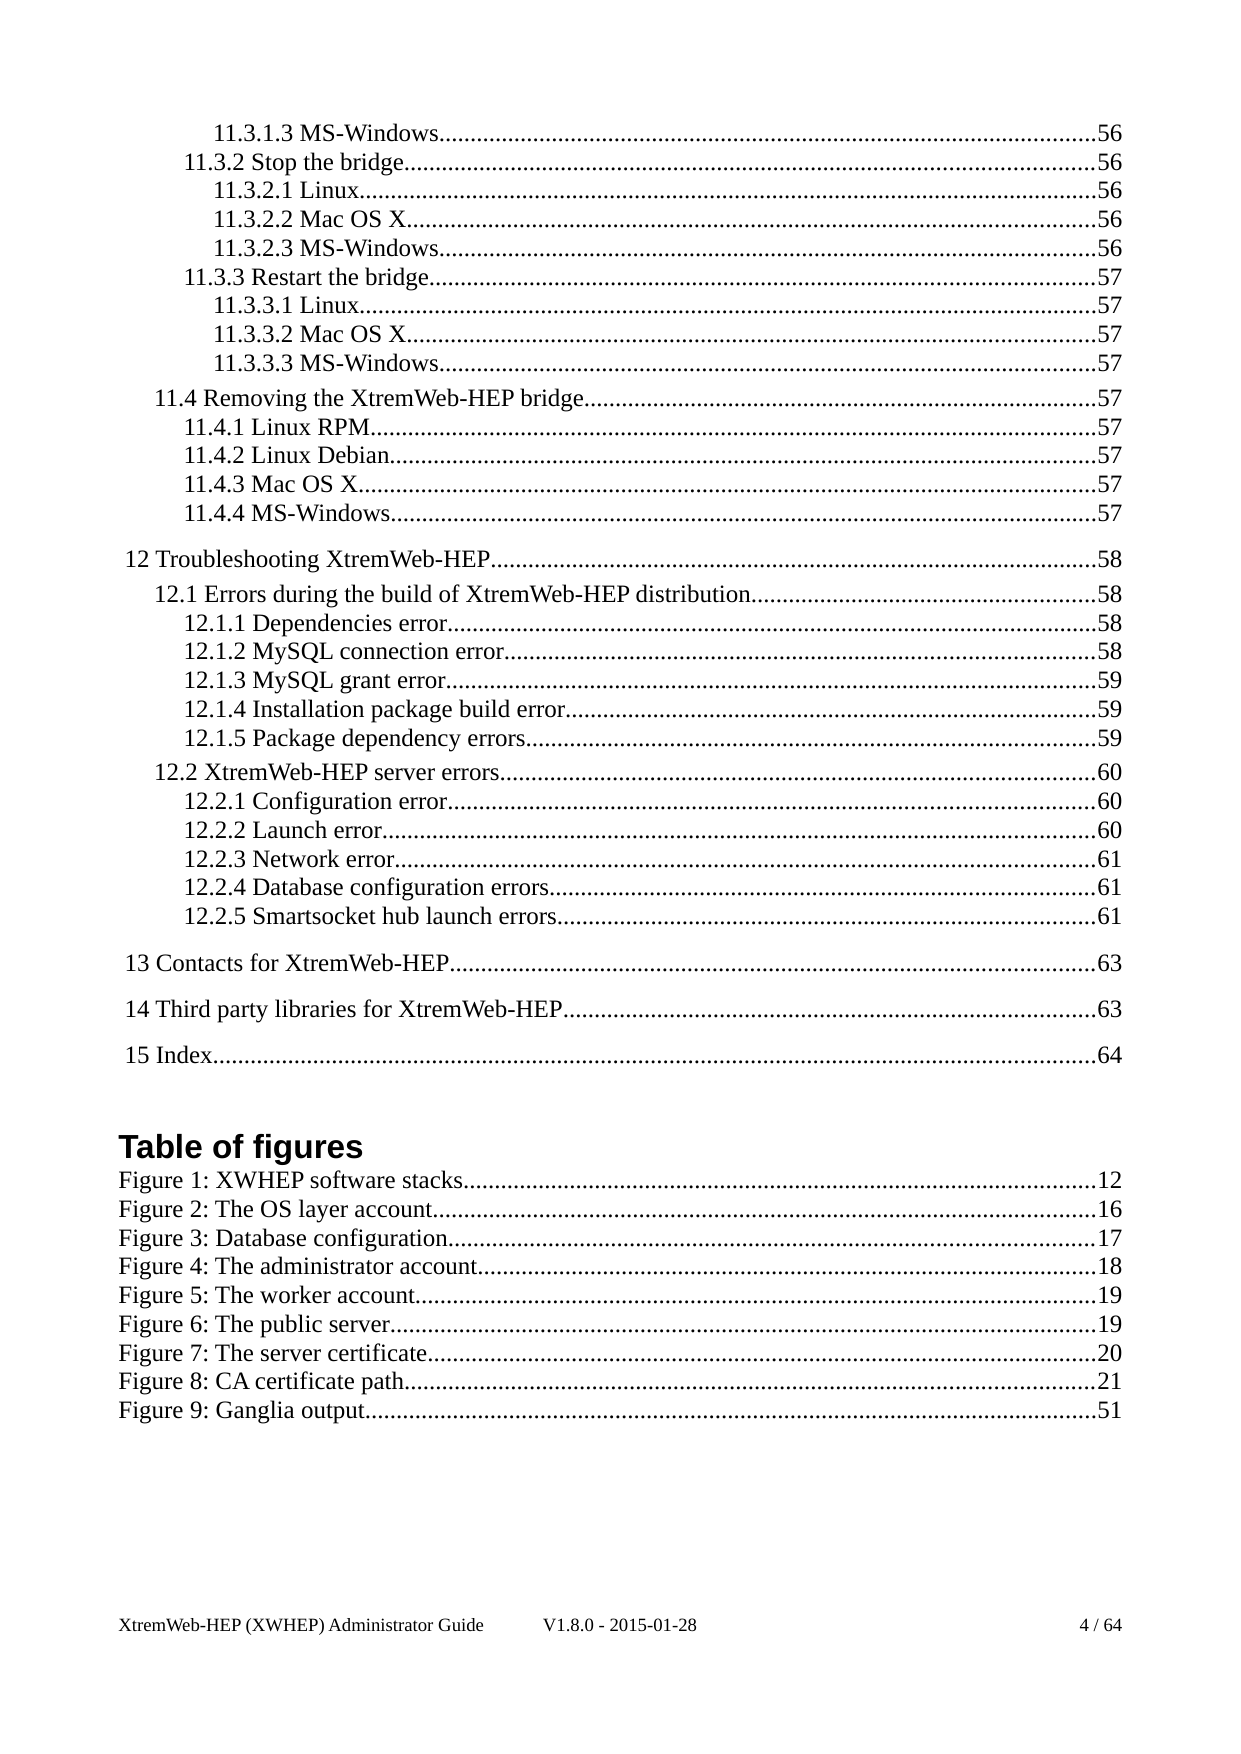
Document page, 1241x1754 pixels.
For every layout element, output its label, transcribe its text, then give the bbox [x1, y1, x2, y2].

text Figure 2: The OS layer account 16 [118, 1194, 1122, 1223]
text 12.2.2 Launch error 60 [177, 815, 1122, 844]
text 12.1 Errors during the build of XtremWeb-HEP distribution 58 [148, 579, 1122, 608]
text 12.1.5 Package dependency errors 59 [177, 723, 1122, 751]
text 11.4 Removing the XtremWeb-HEP bridge 57 [148, 383, 1122, 412]
text 12.2.1 Configuration error 60 [177, 786, 1122, 815]
text 11.4.2 Linux Debian 57 [177, 440, 1122, 469]
text Figure 7: The server certificate 20 [118, 1338, 1122, 1366]
text 11.4.1 Linux RPM 57 [177, 412, 1122, 440]
text 11.3.3.3 MS-Windows 57 [207, 348, 1122, 377]
text 11.3.2.3 MS-Windows 56 [207, 233, 1122, 262]
text Figure 1: XWHEP software stacks 12 [118, 1165, 1122, 1194]
text 11.3.3.2 Mac OS X 57 [207, 319, 1122, 348]
text 12.2 XtremWeb-HEP server errors 60 [148, 757, 1122, 786]
text 11.3.3 Restart the bridge 57 [177, 262, 1122, 291]
text 11.3.2.1 Linux 56 [207, 176, 1122, 204]
text 12.1.4 Installation package build error 59 [177, 694, 1122, 723]
text 11.4.3 Mac OS X 57 [177, 469, 1122, 498]
text 12.2.5 Smartsocket hub launch errors 61 [177, 901, 1122, 930]
text 11.3.3.1 Linux 57 [207, 291, 1122, 319]
text Figure 4: The administrator account 18 [118, 1251, 1122, 1280]
text 12 Troubleshooting XtremWeb-HEP 58 [118, 544, 1122, 573]
text Figure 6: The public server 19 [118, 1309, 1122, 1338]
text Figure 3: Database configuration 17 [118, 1223, 1122, 1251]
text Figure 9: Ganglia output 51 [118, 1395, 1122, 1424]
subtitle Table of figures [118, 1127, 1122, 1165]
text 12.1.3 MySQL grant error 59 [177, 665, 1122, 694]
text 12.2.4 Database configuration errors 61 [177, 872, 1122, 901]
text 12.1.2 MySQL connection error 58 [177, 636, 1122, 665]
text 11.4.4 MS-Windows 57 [177, 498, 1122, 527]
text 12.2.3 Network error 61 [177, 844, 1122, 872]
text 11.3.1.3 MS-Windows 56 [207, 118, 1122, 147]
text 13 Contacts for XtremWeb-HEP 63 [118, 948, 1122, 976]
text 15 Index 64 [118, 1041, 1122, 1069]
text 11.3.2 Stop the bridge 56 [177, 147, 1122, 176]
text 14 Third party libraries for XtremWeb-HEP 63 [118, 994, 1122, 1023]
text Figure 8: CA certificate path 21 [118, 1366, 1122, 1395]
text 11.3.2.2 Mac OS X 56 [207, 204, 1122, 233]
text 12.1.1 Dependencies error 58 [177, 608, 1122, 636]
text Figure 5: The worker account 19 [118, 1280, 1122, 1309]
